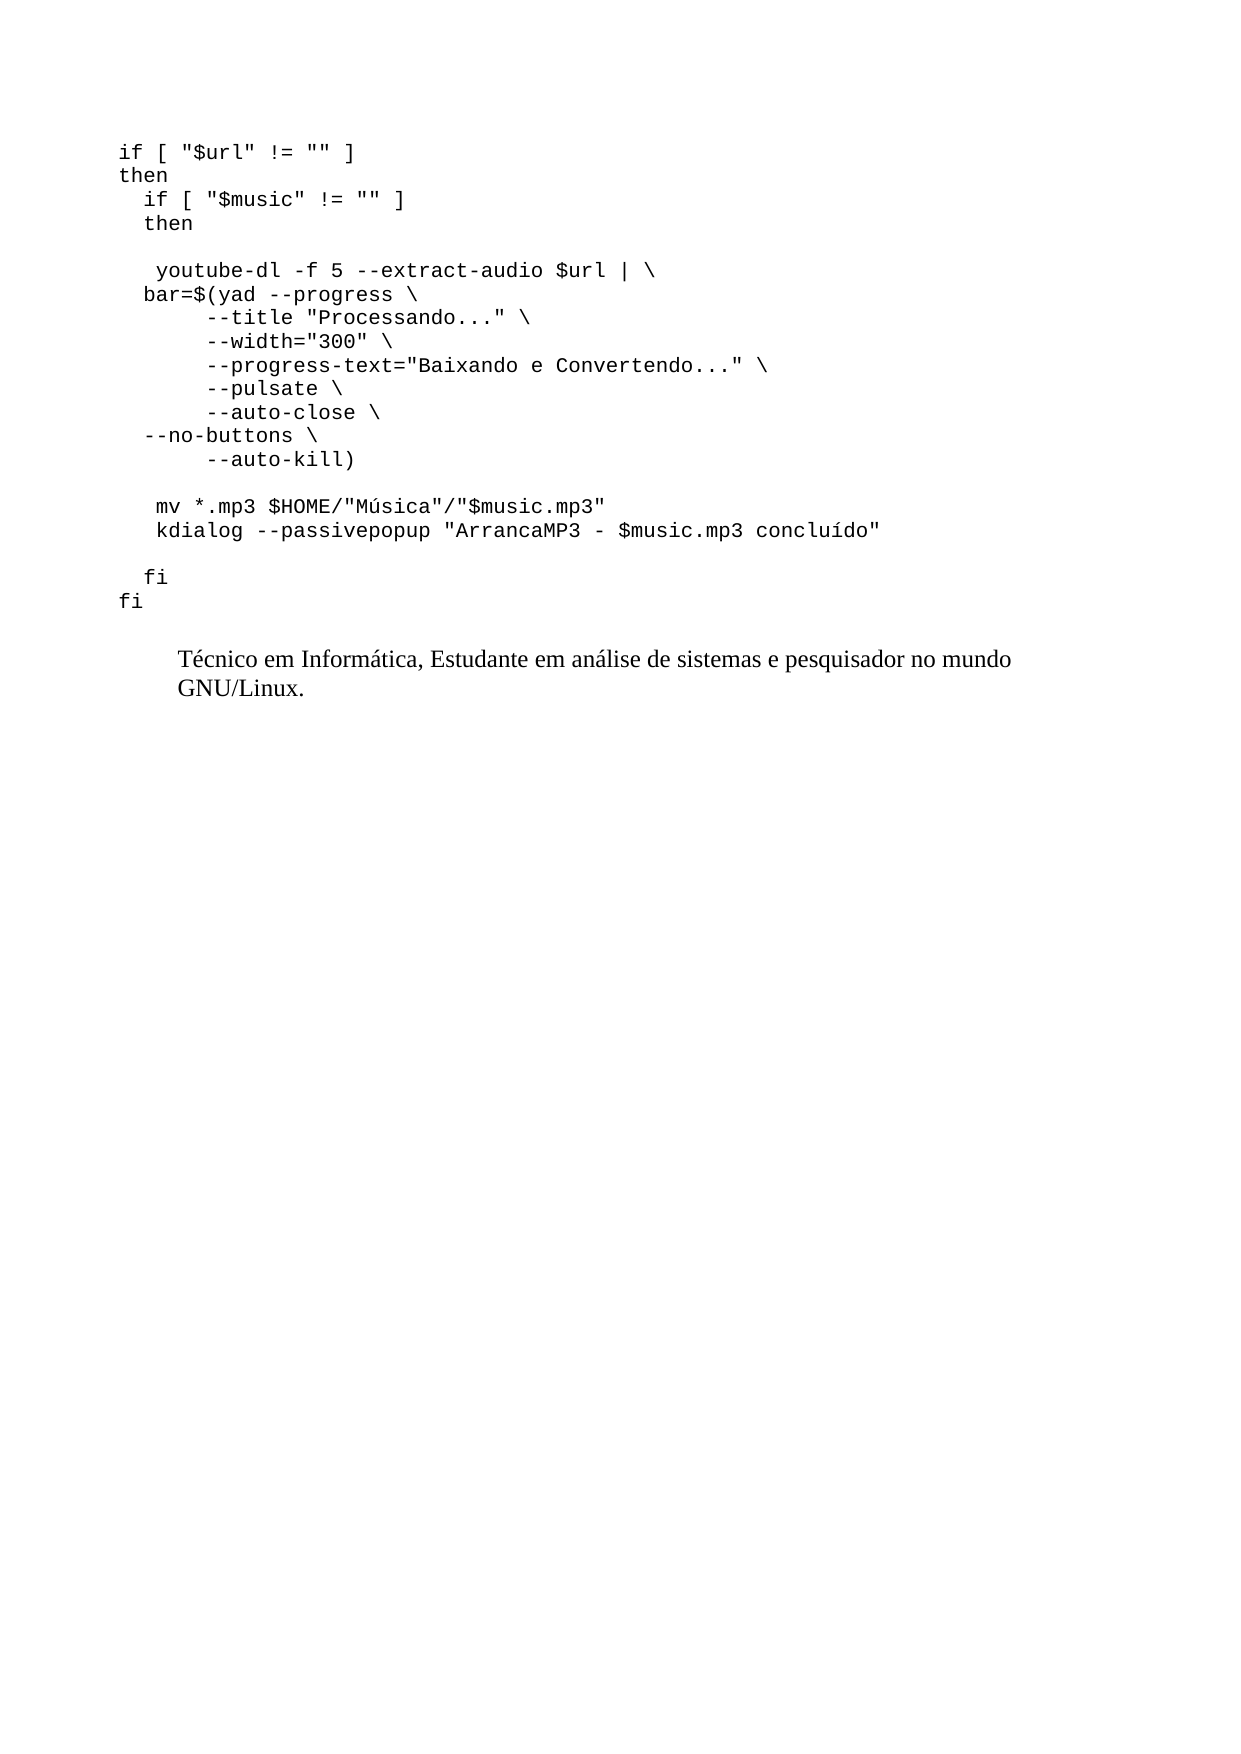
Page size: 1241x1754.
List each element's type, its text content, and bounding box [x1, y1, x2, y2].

text if [ "$music" != "" ] [118, 189, 1122, 213]
text then [118, 165, 1122, 189]
text kdialog --passivepopup "ArrancaMP3 - $music.mp3 concluído" [118, 520, 1122, 544]
text youtube-dl -f 5 --extract-audio $url | \ [118, 260, 1122, 284]
text mv *.mp3 $HOME/"Música"/"$music.mp3" [118, 496, 1122, 520]
text then [118, 213, 1122, 236]
text Técnico em Informática, Estudante em análise de sistemas e pesquisador no mundo GNU/Linux. [177, 644, 1063, 702]
text --title "Processando..." \ [118, 307, 1122, 331]
text --no-buttons \ [118, 426, 1122, 449]
text fi [118, 567, 1122, 591]
text --width="300" \ [118, 331, 1122, 354]
text bar=$(yad --progress \ [118, 284, 1122, 307]
text --progress-text="Baixando e Convertendo..." \ [118, 354, 1122, 378]
text --auto-close \ [118, 402, 1122, 426]
text if [ "$url" != "" ] [118, 142, 1122, 165]
text --pulsate \ [118, 378, 1122, 402]
text fi [118, 591, 1122, 615]
text --auto-kill) [118, 449, 1122, 473]
